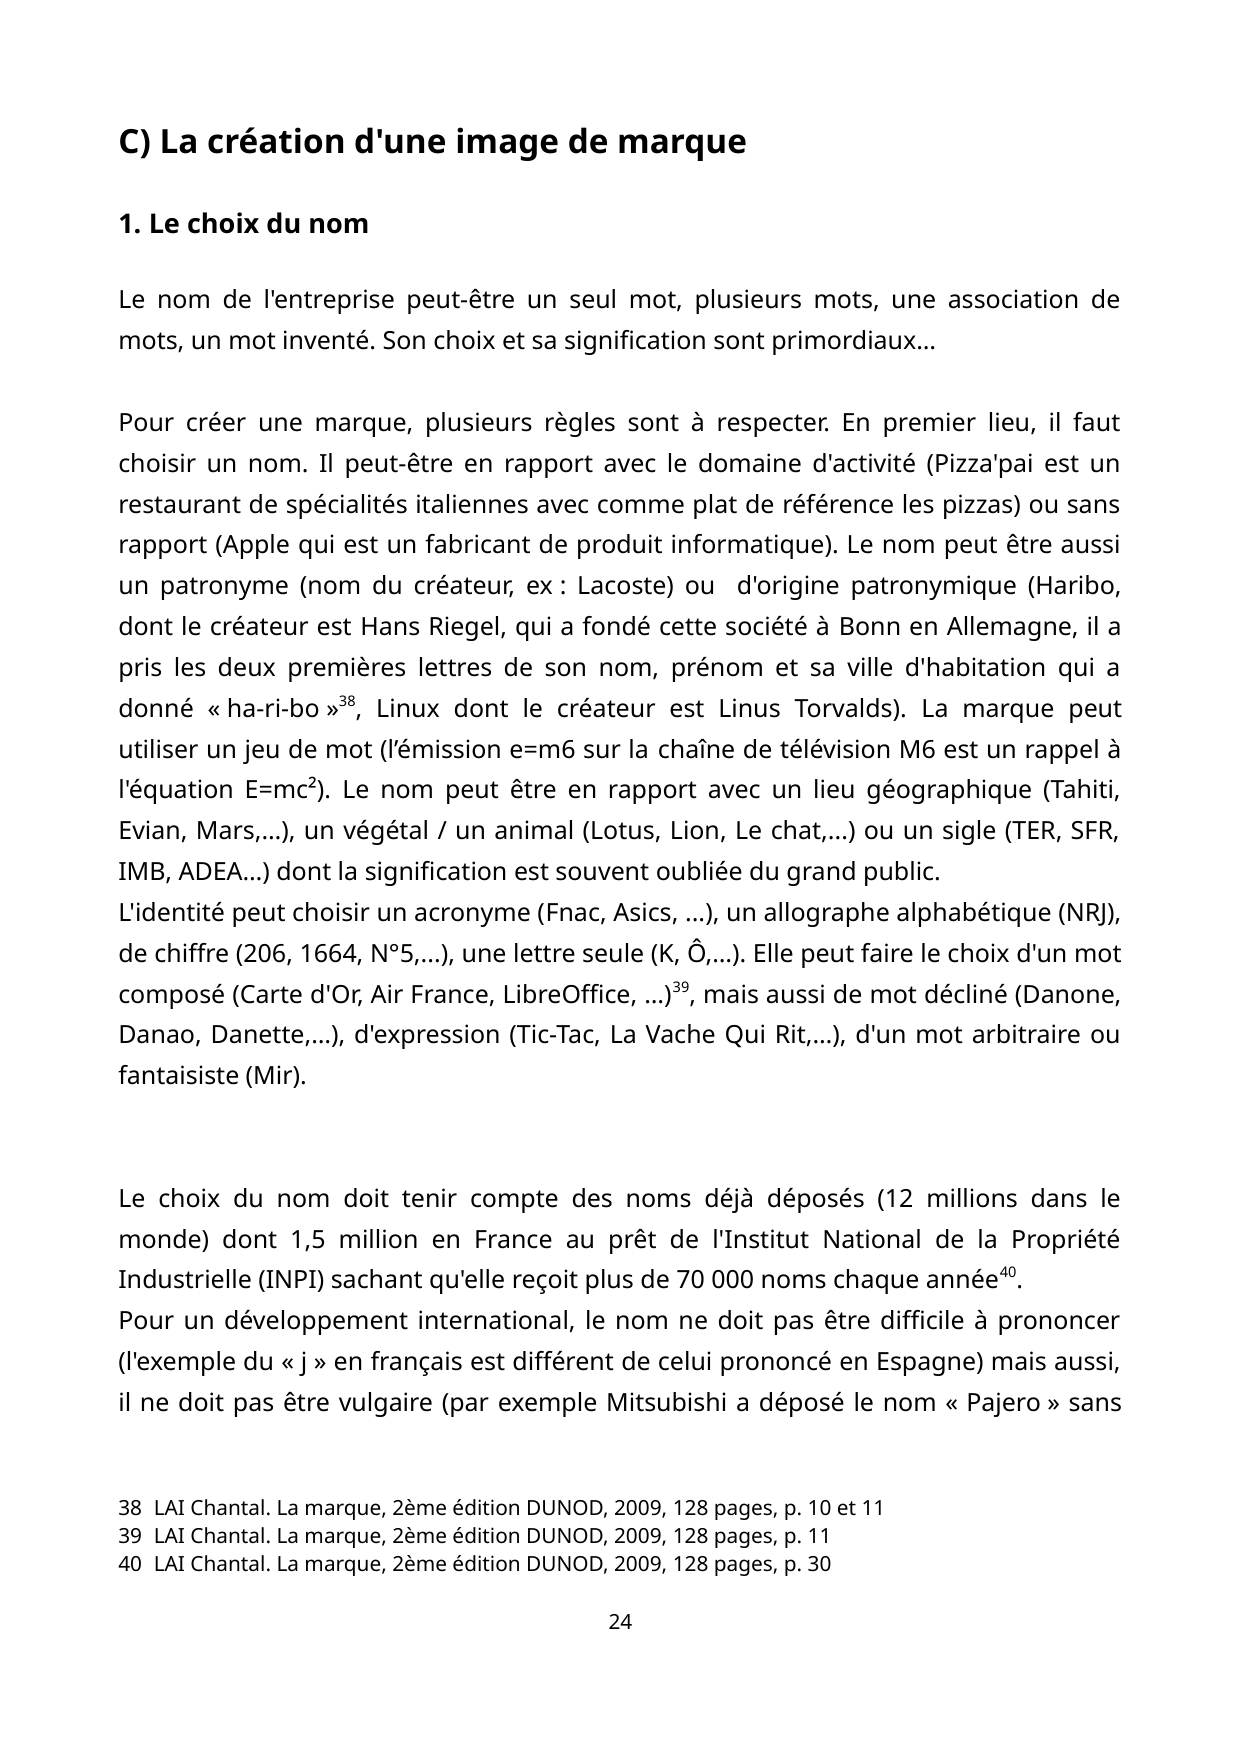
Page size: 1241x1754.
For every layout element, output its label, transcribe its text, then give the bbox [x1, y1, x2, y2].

text L'identité peut choisir un acronyme (Fnac, Asics, ...), un allographe alphabétique (NRJ), de chiffre (206, 1664, N°5,...), une lettre seule (K, Ô,…). Elle peut faire le choix d'un mot composé (Carte d'Or, Air France, LibreOffice, …), mais aussi de mot décliné (Danone, Danao, Danette,…), d'expression (Tic-Tac, La Vache Qui Rit,…), d'un mot arbitraire ou fantaisiste (Mir). [118, 894, 1122, 1092]
text Pour créer une marque, plusieurs règles sont à respecter. En premier lieu, il faut choisir un nom. Il peut-être en rapport avec le domaine d'activité (Pizza'pai est un restaurant de spécialités italiennes avec comme plat de référence les pizzas) ou sans rapport (Apple qui est un fabricant de produit informatique). Le nom peut être aussi un patronyme (nom du créateur, ex : Lacoste) ou d'origine patronymique (Haribo, dont le créateur est Hans Riegel, qui a fondé cette société à Bonn en Allemagne, il a pris les deux premières lettres de son nom, prénom et sa ville d'habitation qui a donné « ha-ri-bo », Linux dont le créateur est Linus Torvalds). La marque peut utiliser un jeu de mot (l’émission e=m6 sur la chaîne de télévision M6 est un rappel à l'équation E=mc²). Le nom peut être en rapport avec un lieu géographique (Tahiti, Evian, Mars,…), un végétal / un animal (Lotus, Lion, Le chat,...) ou un sigle (TER, SFR, IMB, ADEA…) dont la signification est souvent oubliée du grand public. [118, 404, 1122, 888]
text LAI Chantal. La marque, 2ème édition DUNOD, 2009, 128 pages, p. 30 [118, 1549, 1122, 1578]
text LAI Chantal. La marque, 2ème édition DUNOD, 2009, 128 pages, p. 11 [118, 1521, 1122, 1549]
text Le nom de l'entreprise peut-être un seul mot, plusieurs mots, une association de mots, un mot inventé. Son choix et sa signification sont primordiaux… [118, 282, 1122, 357]
subtitle La création d'une image de marque [118, 118, 1122, 163]
text Le choix du nom doit tenir compte des noms déjà déposés (12 millions dans le monde) dont 1,5 million en France au prêt de l'Institut National de la Propriété Industrielle (INPI) sachant qu'elle reçoit plus de 70 000 noms chaque année. [118, 1180, 1122, 1296]
text Pour un développement international, le nom ne doit pas être difficile à prononcer (l'exemple du « j » en français est différent de celui prononcé en Espagne) mais aussi, il ne doit pas être vulgaire (par exemple Mitsubishi a déposé le nom « Pajero » sans [118, 1303, 1122, 1419]
subtitle Le choix du nom [118, 204, 1122, 241]
text LAI Chantal. La marque, 2ème édition DUNOD, 2009, 128 pages, p. 10 et 11 [118, 1493, 1122, 1521]
